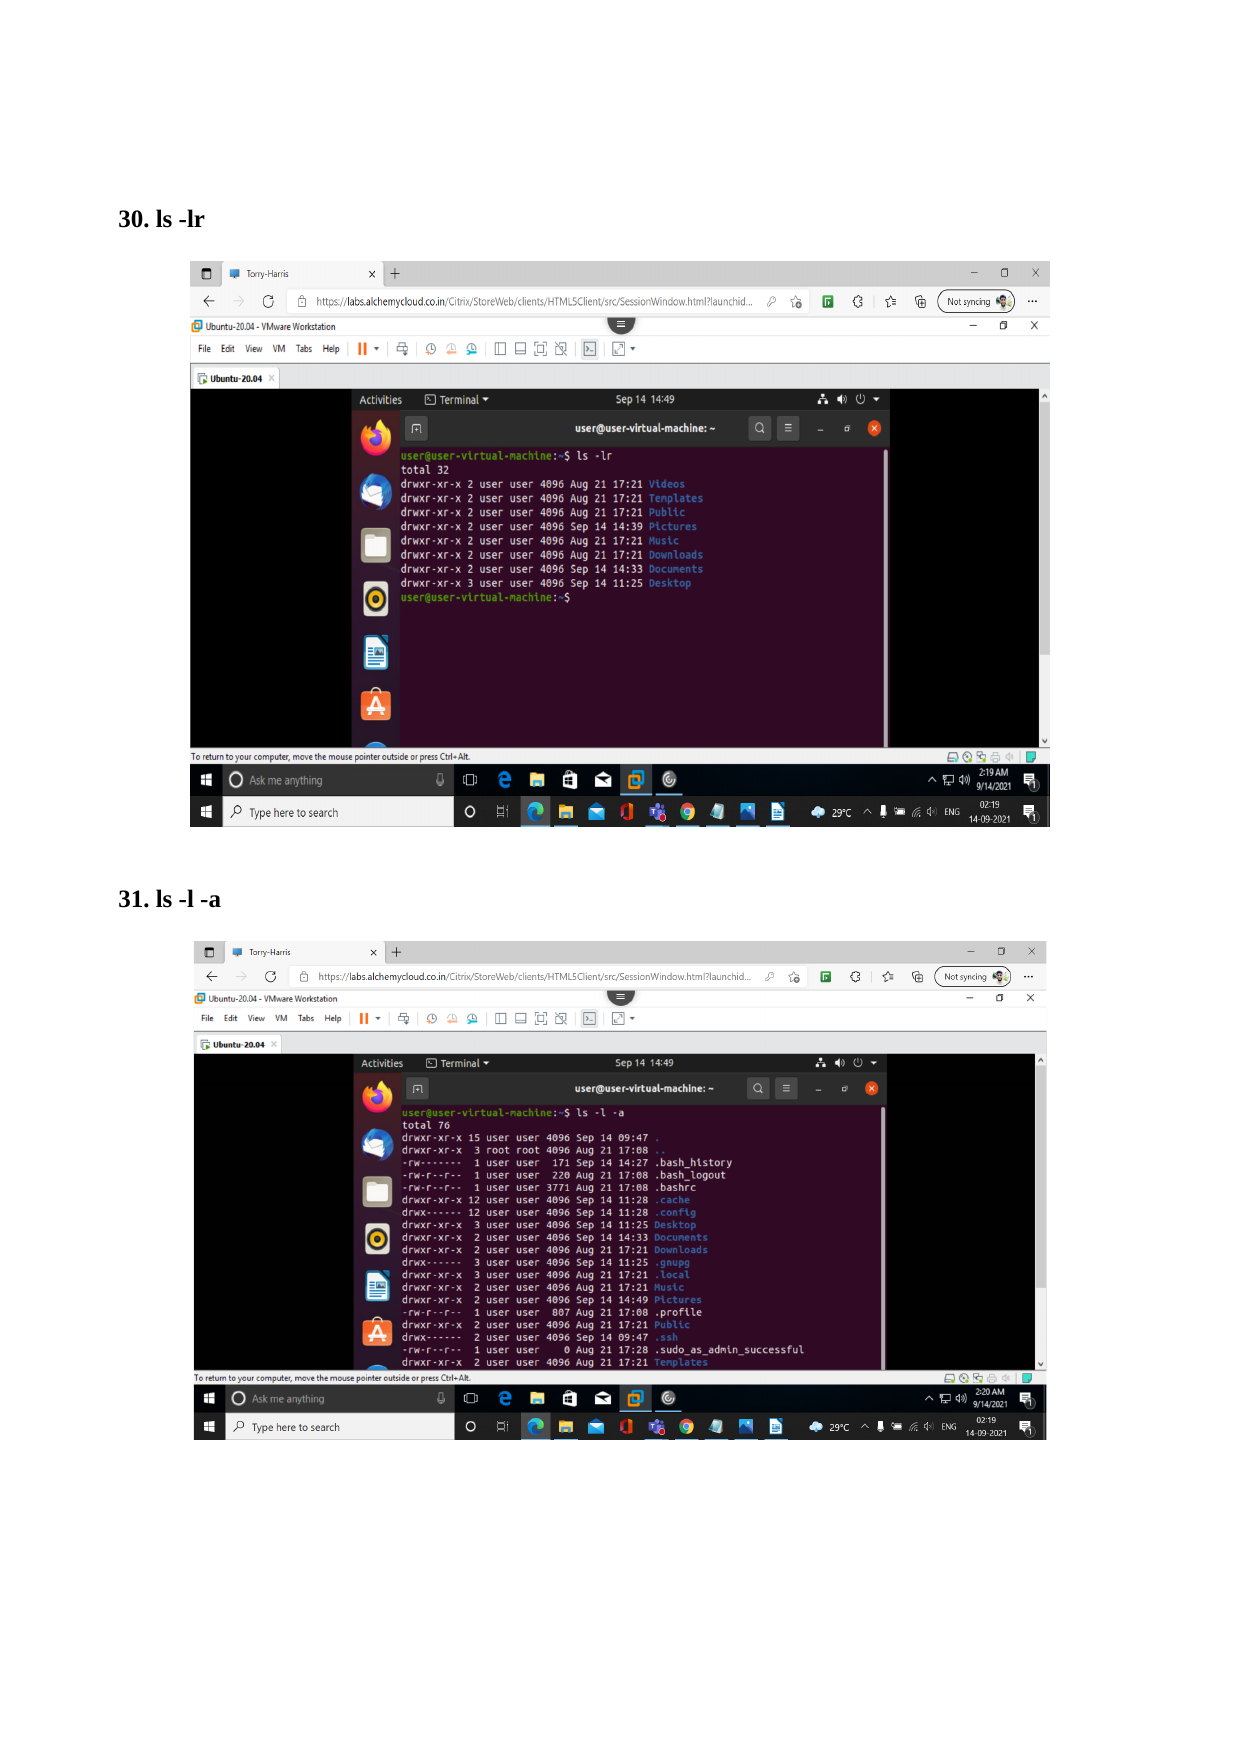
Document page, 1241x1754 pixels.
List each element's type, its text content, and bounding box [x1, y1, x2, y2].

text 30. ls -lr [118, 204, 1122, 233]
picture [190, 261, 1050, 827]
text 31. ls -l -a [118, 884, 1122, 913]
picture [193, 941, 1047, 1440]
